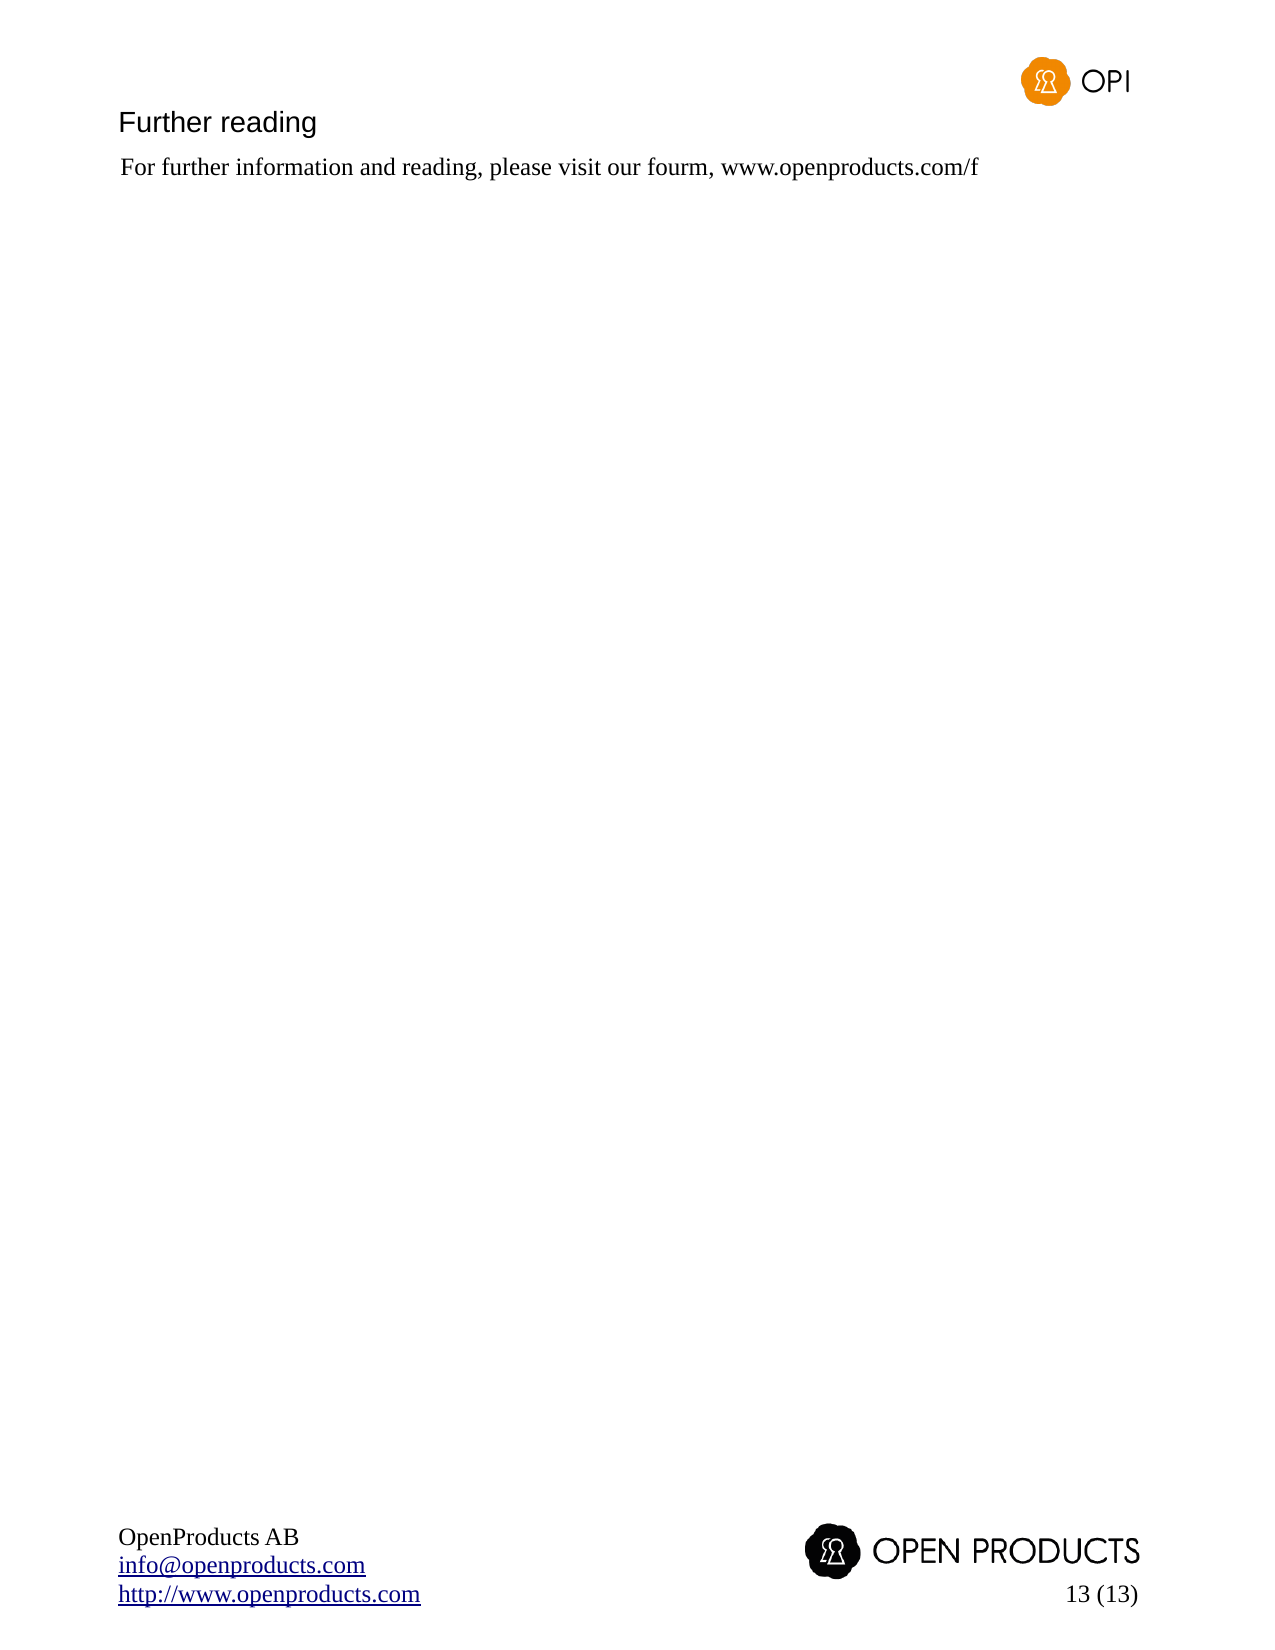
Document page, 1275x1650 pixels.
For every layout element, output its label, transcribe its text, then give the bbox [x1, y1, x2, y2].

picture [998, 34, 1157, 128]
picture [780, 1497, 1162, 1604]
text For further information and reading, please visit our fourm, www.openproducts.com/f [118, 152, 1157, 180]
subtitle Further reading [118, 106, 1157, 139]
